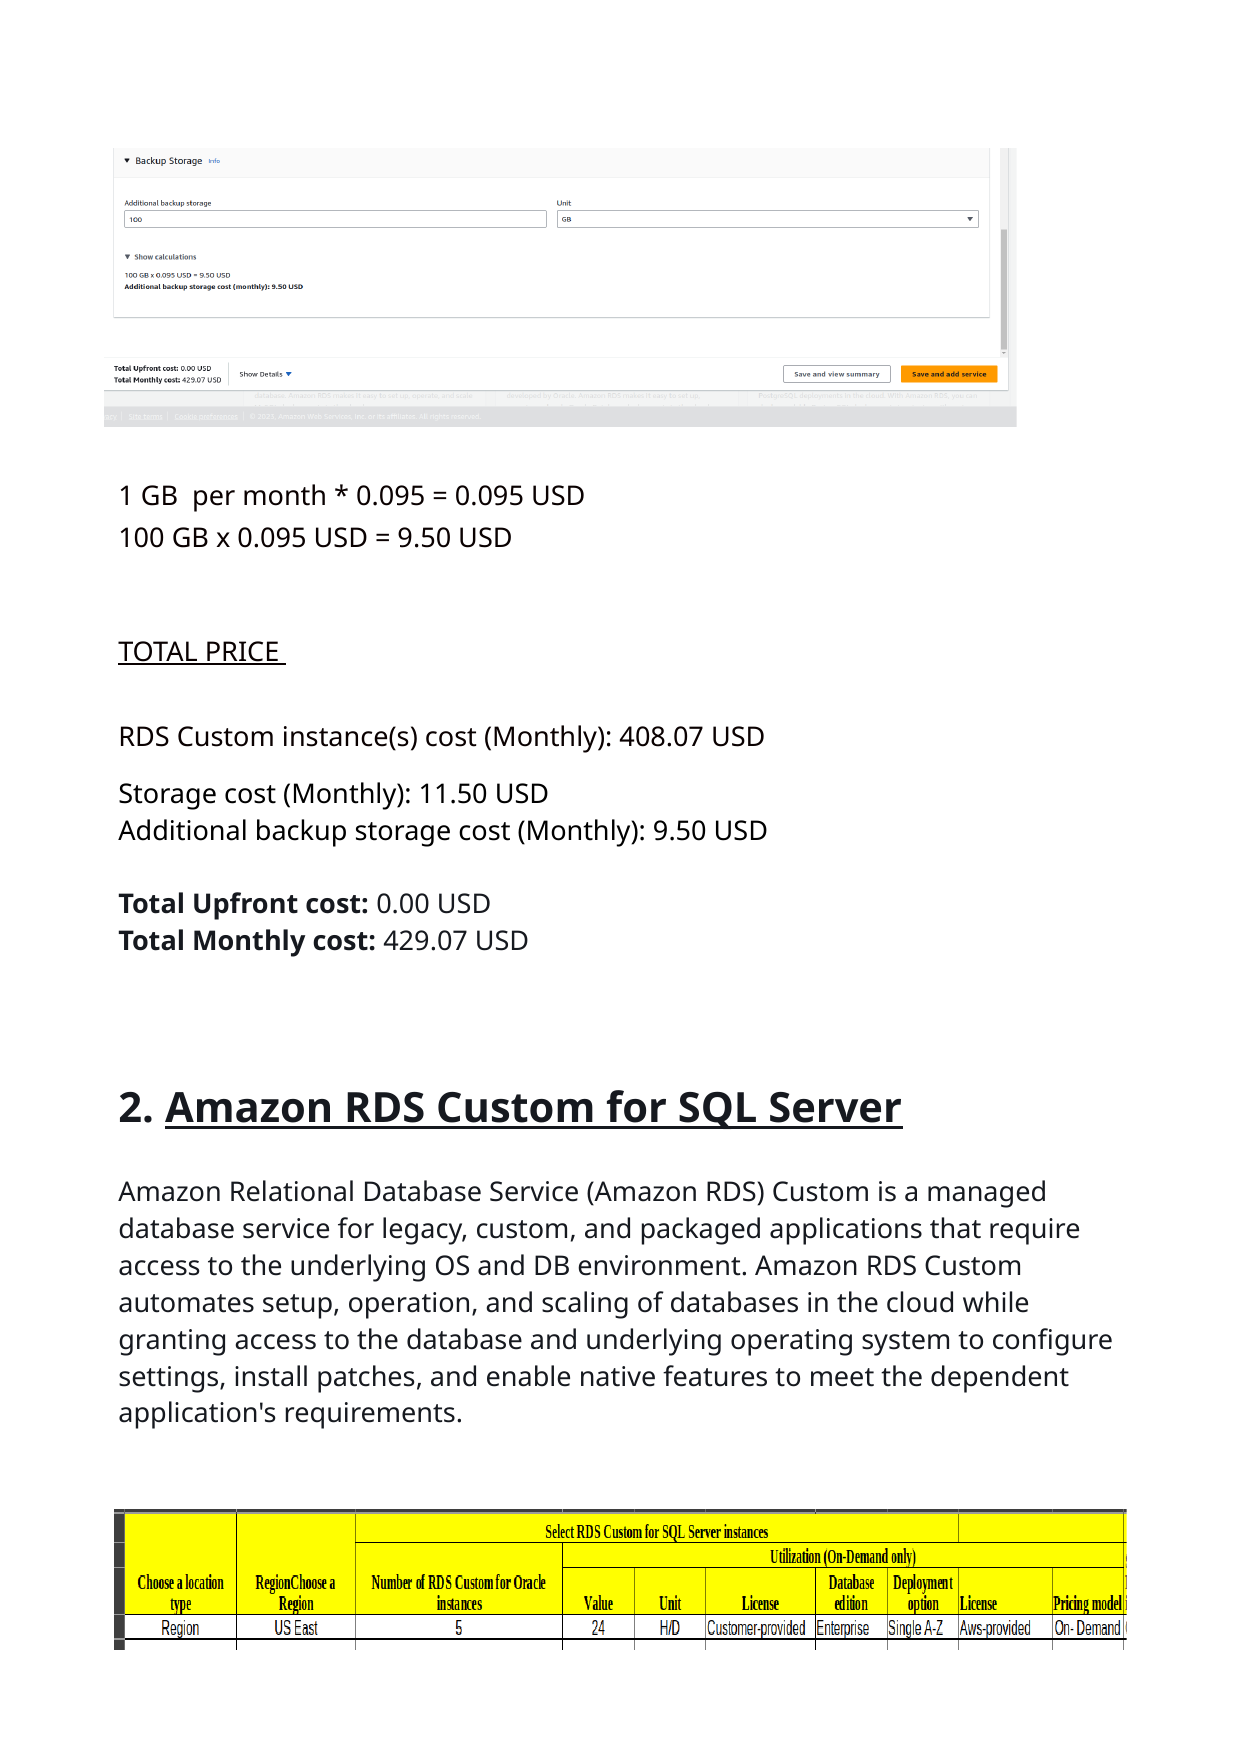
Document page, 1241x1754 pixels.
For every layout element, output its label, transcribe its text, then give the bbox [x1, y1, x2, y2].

text TOTAL PRICE RDS Custom instance(s) cost (Monthly): 408.07 USD [118, 632, 1122, 754]
text Total Monthly cost: 429.07 USD [118, 922, 1122, 958]
text Storage cost (Monthly): 11.50 USD [118, 774, 1122, 811]
text Total Upfront cost: 0.00 USD [118, 885, 1122, 922]
picture [114, 1509, 1127, 1577]
text Amazon Relational Database Service (Amazon RDS) Custom is a managed database service for legacy, custom, and packaged applications that require access to the underlying OS and DB environment. Amazon RDS Custom automates setup, operation, and scaling of databases in the cloud while granting access to the database and underlying operating system to configure settings, install patches, and enable native features to meet the dependent application's requirements. [118, 1173, 1122, 1431]
text 2. Amazon RDS Custom for SQL Server [118, 1078, 1122, 1134]
text Additional backup storage cost (Monthly): 9.50 USD [118, 811, 1122, 848]
text 1 GB per month * 0.095 = 0.095 USD 100 GB x 0.095 USD = 9.50 USD [118, 476, 1122, 555]
